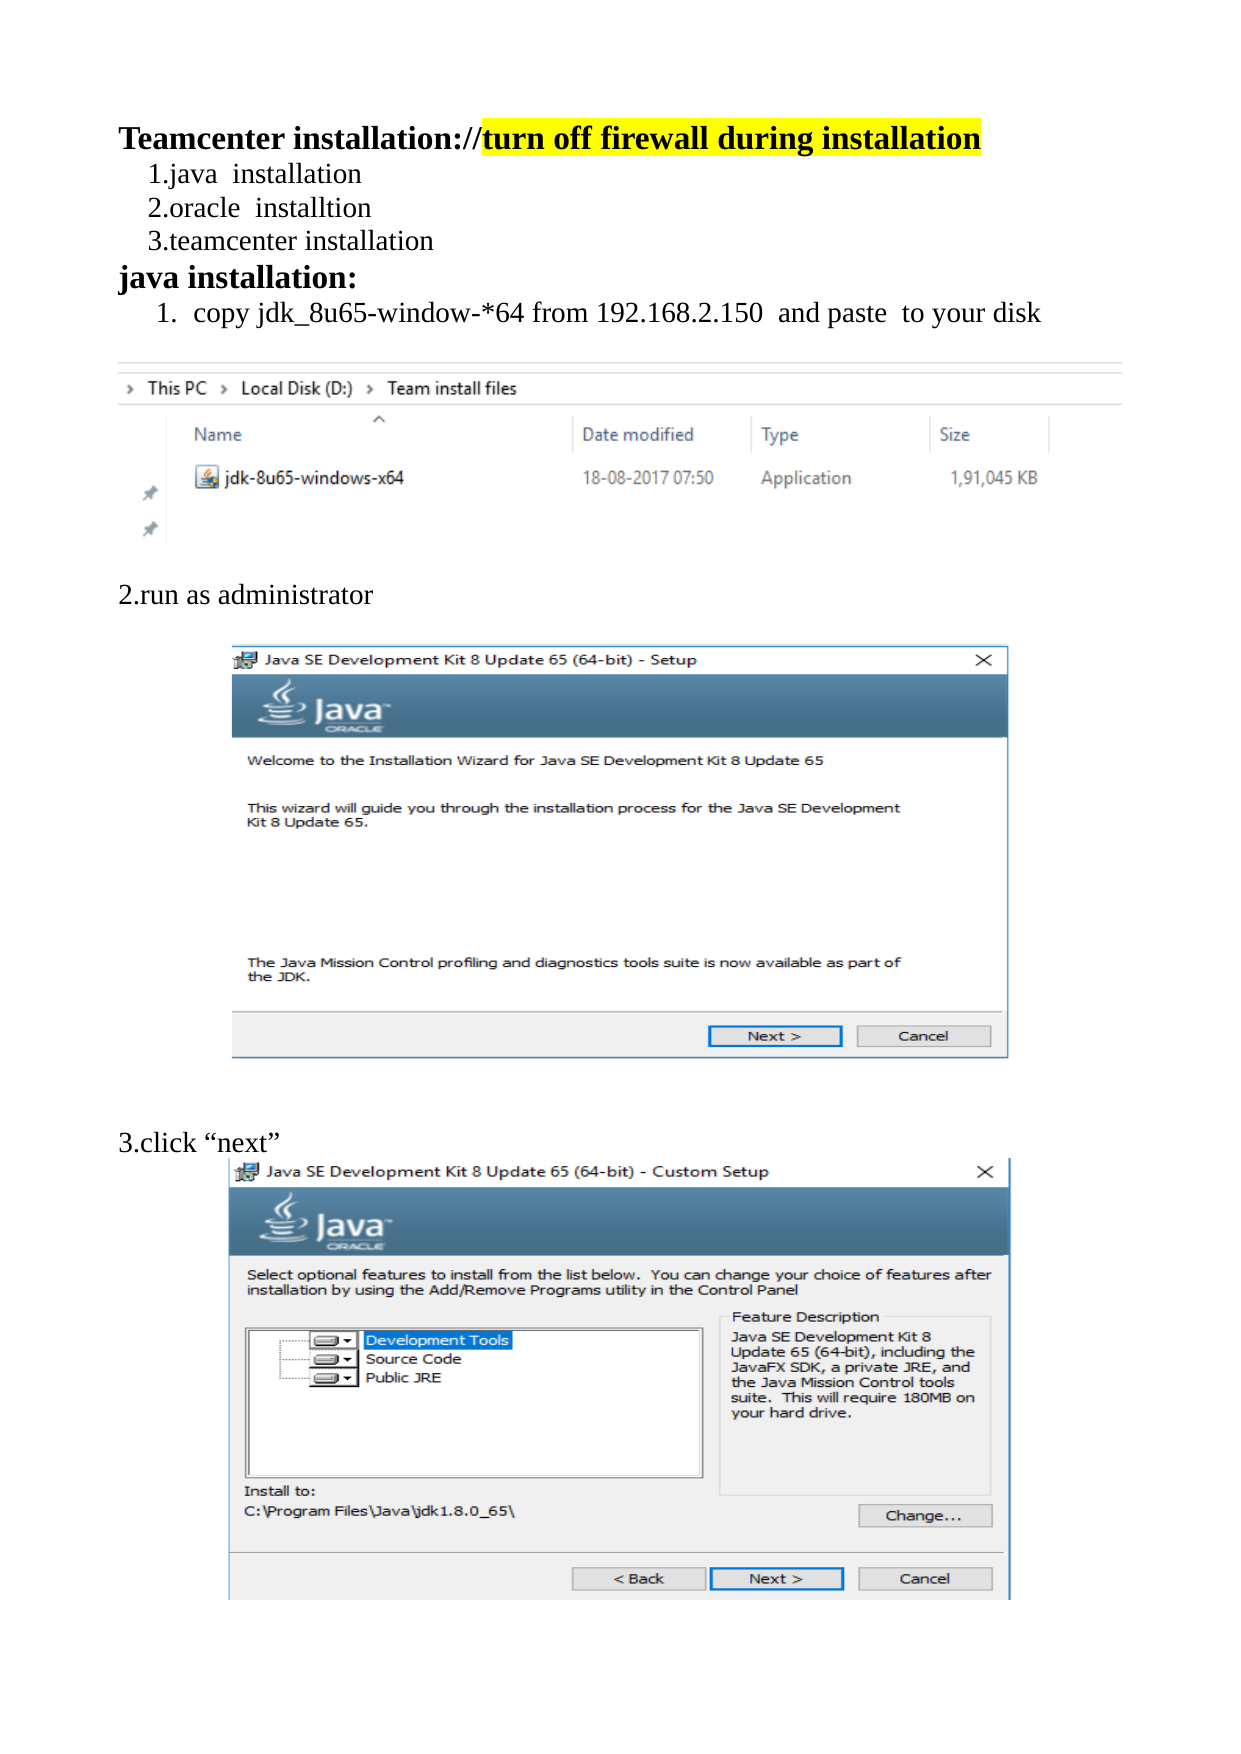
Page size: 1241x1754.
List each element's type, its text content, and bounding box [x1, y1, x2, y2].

text 1.java installation [118, 156, 1122, 190]
text java installation: [118, 257, 1122, 295]
picture [118, 362, 1123, 544]
text 3.teamcenter installation [118, 223, 1122, 257]
text 3.click “next” [118, 1125, 1122, 1159]
text Teamcenter installation://turn off firewall during installation [118, 118, 1122, 156]
picture [228, 1158, 1012, 1600]
text 2.oracle installtion [118, 190, 1122, 223]
text 2.run as administrator [118, 577, 1122, 611]
picture [231, 644, 1009, 1059]
list copy jdk_8u65-window-*64 from 192.168.2.150 and paste to your disk [156, 295, 1122, 329]
